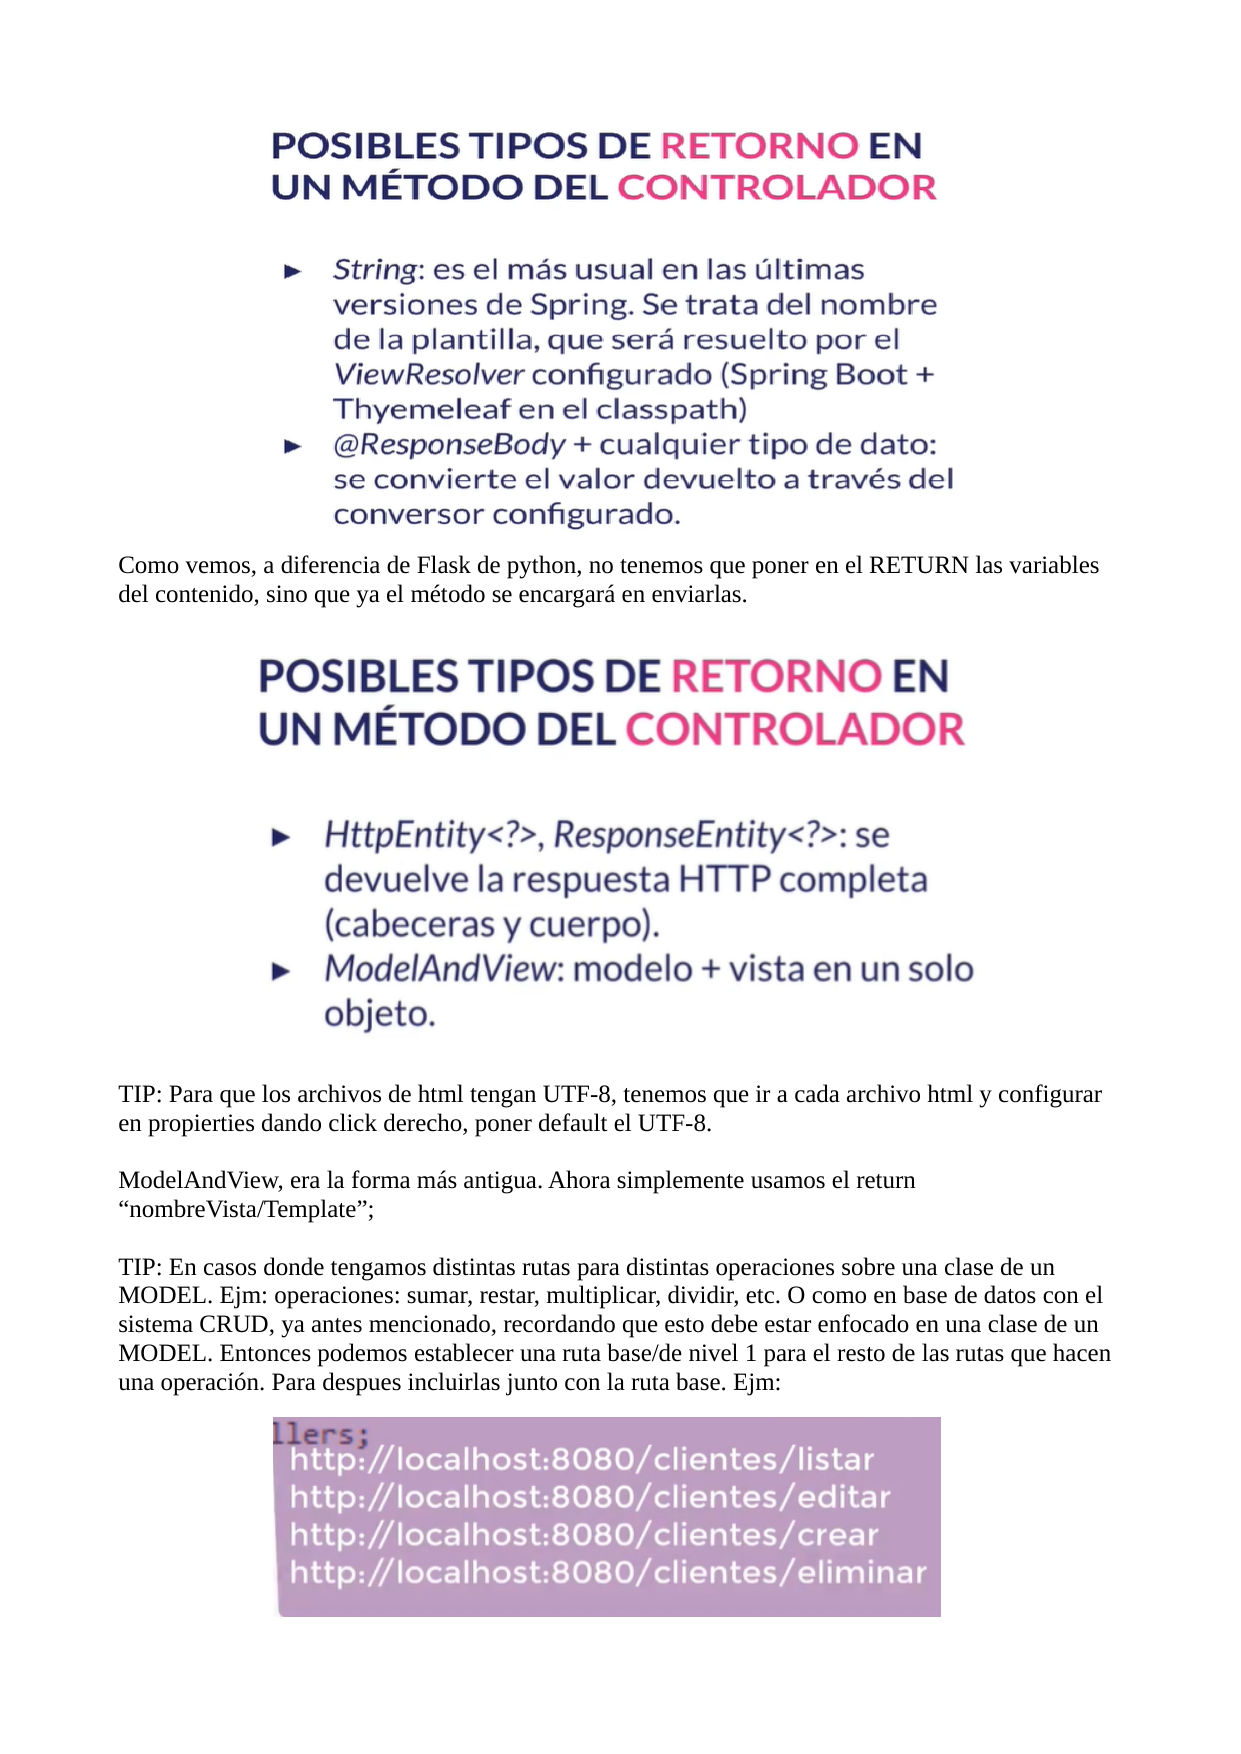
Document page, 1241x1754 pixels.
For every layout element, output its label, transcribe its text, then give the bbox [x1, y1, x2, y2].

text ModelAndView, era la forma más antigua. Ahora simplemente usamos el return “nombreVista/Template”; [118, 1166, 1122, 1223]
text TIP: Para que los archivos de html tengan UTF-8, tenemos que ir a cada archivo html y configurar en propierties dando click derecho, poner default el UTF-8. [118, 1079, 1122, 1137]
text TIP: En casos donde tengamos distintas rutas para distintas operaciones sobre una clase de un MODEL. Ejm: operaciones: sumar, restar, multiplicar, dividir, etc. O como en base de datos con el sistema CRUD, ya antes mencionado, recordando que esto debe estar enfocado en una clase de un MODEL. Entonces podemos establecer una ruta base/de nivel 1 para el resto de las rutas que hacen una operación. Para despues incluirlas junto con la ruta base. Ejm: [118, 1252, 1122, 1396]
text Como vemos, a diferencia de Flask de python, no tenemos que poner en el RETURN las variables del contenido, sino que ya el método se encargará en enviarlas. [118, 118, 1122, 608]
